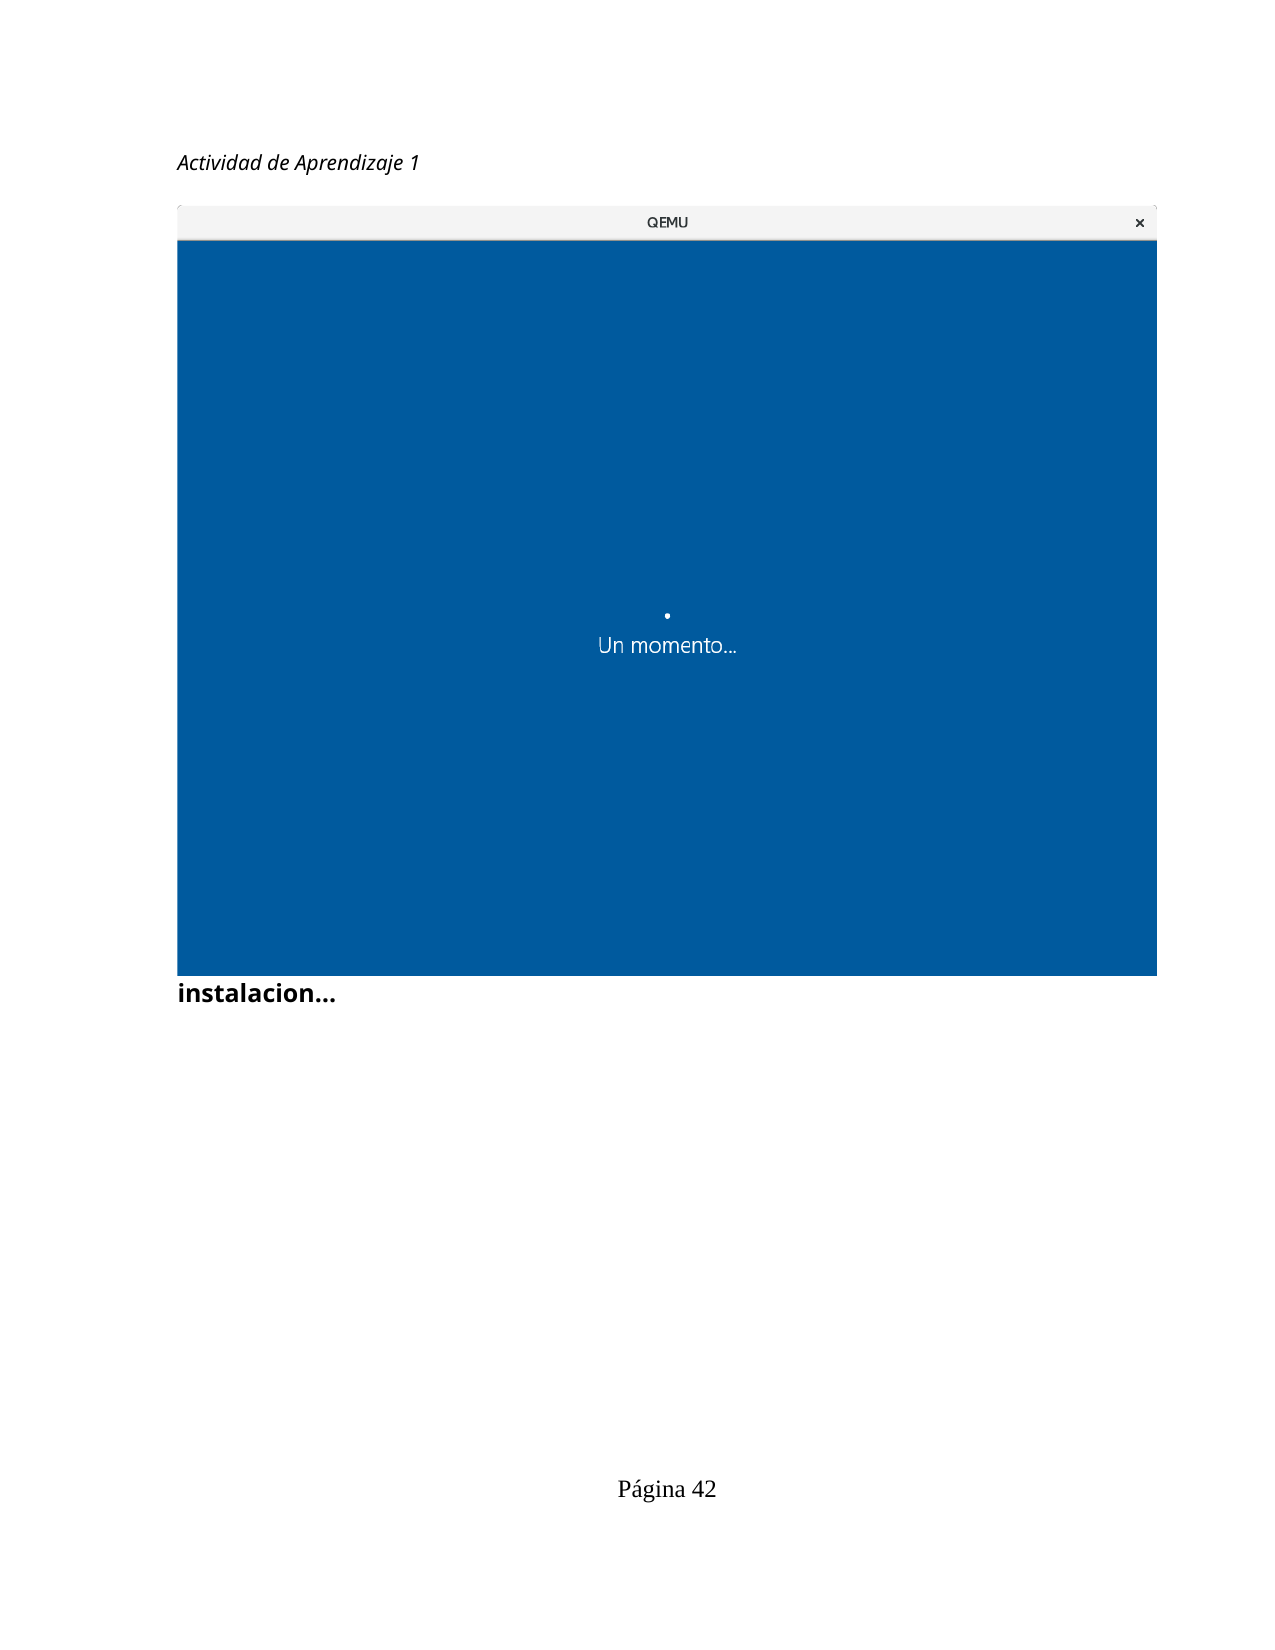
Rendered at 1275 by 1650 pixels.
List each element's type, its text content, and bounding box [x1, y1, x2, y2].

picture [177, 205, 1157, 976]
text instalacion… [177, 976, 1157, 1010]
